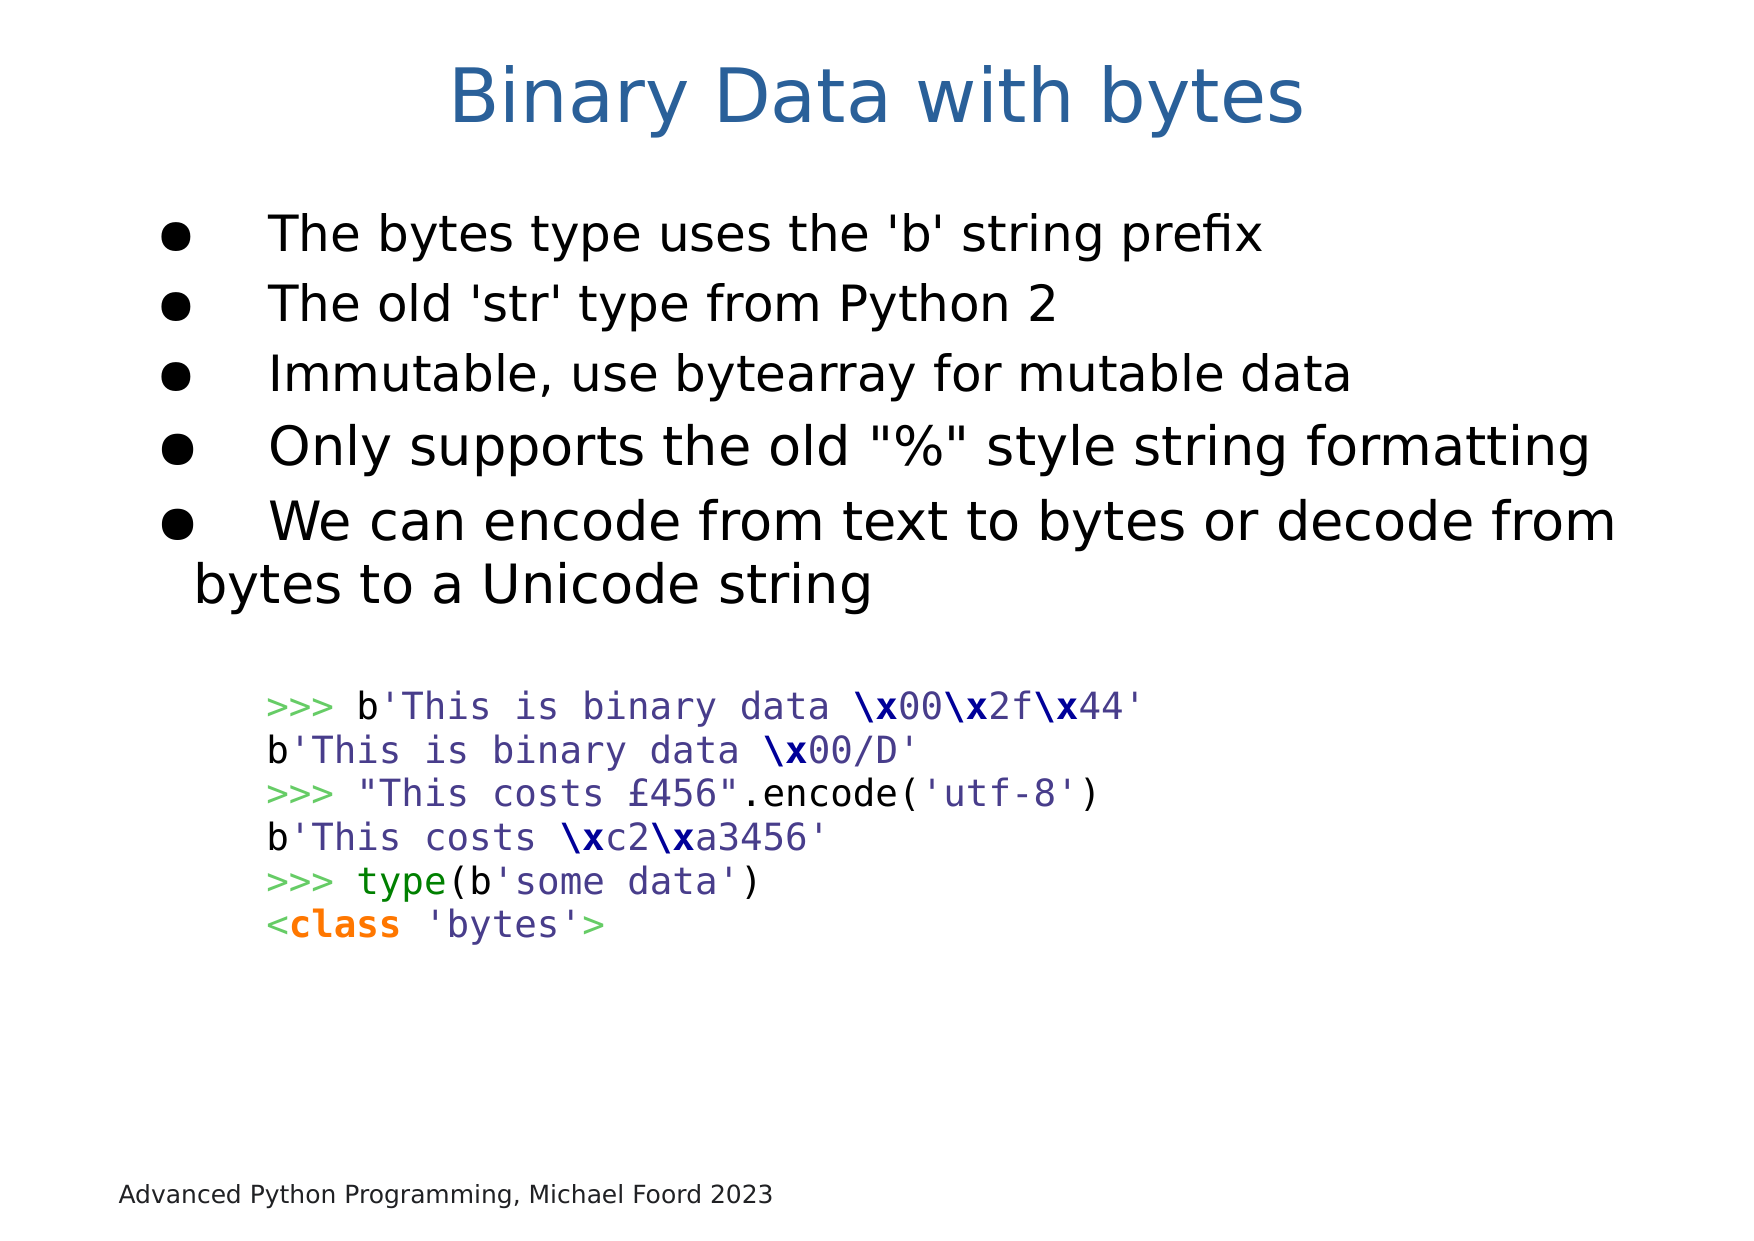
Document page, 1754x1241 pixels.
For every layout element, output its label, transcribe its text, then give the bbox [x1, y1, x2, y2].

list The old 'str' type from Python 2 [156, 275, 1636, 333]
list We can encode from text to bytes or decode from bytes to a Unicode string [156, 490, 1636, 616]
list The bytes type uses the 'b' string prefix [156, 204, 1636, 263]
text b'This is binary data \x00/D' [266, 728, 1636, 772]
text <class 'bytes'> [266, 903, 1636, 947]
text >>> b'This is binary data \x00\x2f\x44' [266, 685, 1636, 728]
list Only supports the old "%" style string formatting [156, 415, 1636, 478]
text >>> "This costs £456".encode('utf-8') [266, 772, 1636, 816]
text b'This costs \xc2\xa3456' [266, 816, 1636, 859]
list Immutable, use bytearray for mutable data [156, 345, 1636, 403]
text >>> type(b'some data') [266, 859, 1636, 903]
text Binary Data with bytes [118, 53, 1636, 140]
